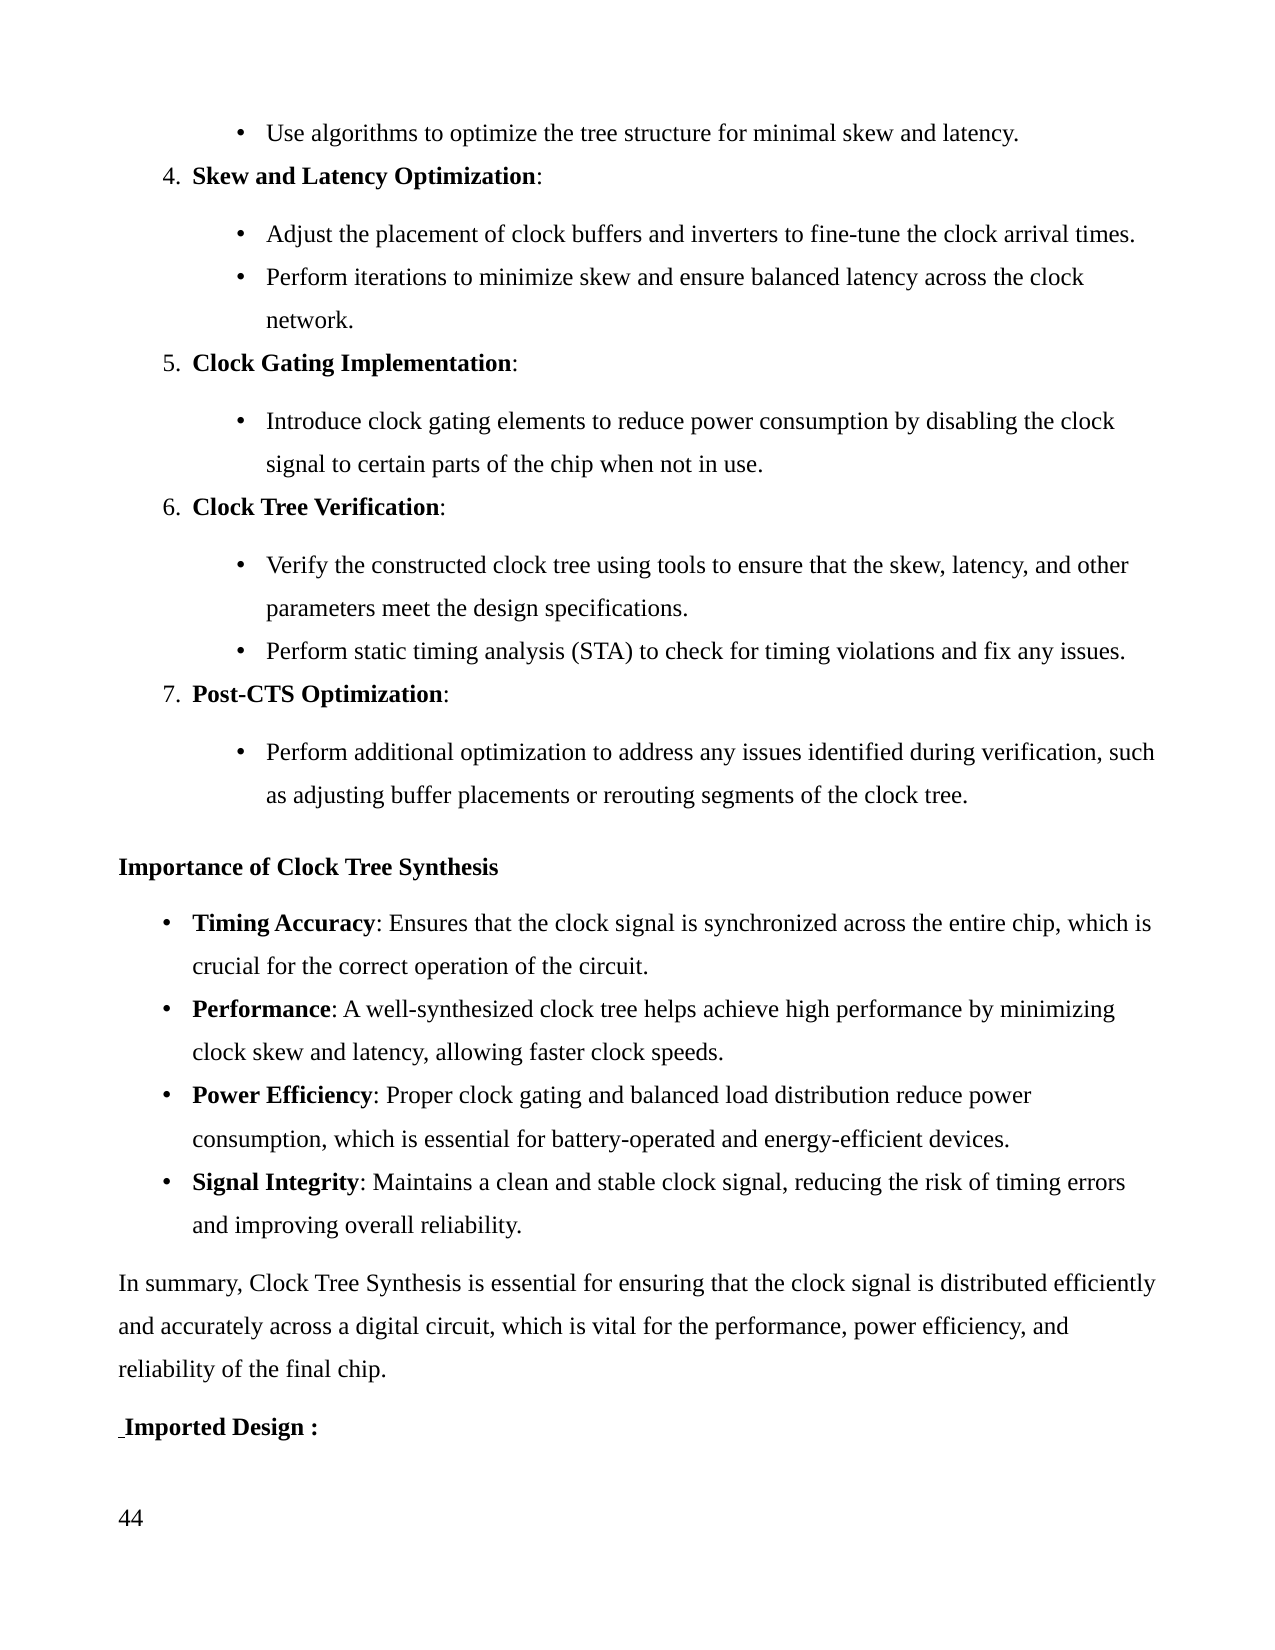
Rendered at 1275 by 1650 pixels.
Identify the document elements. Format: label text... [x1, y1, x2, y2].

subtitle Importance of Clock Tree Synthesis [118, 852, 1157, 881]
list Clock Gating Implementation: [162, 348, 1157, 377]
list Adjust the placement of clock buffers and inverters to fine-tune the clock arrival times. [236, 219, 1157, 248]
list Post-CTS Optimization: [162, 679, 1157, 708]
list Signal Integrity: Maintains a clean and stable clock signal, reducing the risk of timing errors and improving overall reliability. [162, 1167, 1157, 1239]
list Clock Tree Verification: [162, 492, 1157, 521]
text Imported Design : [118, 1412, 1157, 1440]
list Use algorithms to optimize the tree structure for minimal skew and latency. [236, 118, 1157, 147]
list Introduce clock gating elements to reduce power consumption by disabling the clock signal to certain parts of the chip when not in use. [236, 406, 1157, 478]
list Perform additional optimization to address any issues identified during verification, such as adjusting buffer placements or rerouting segments of the clock tree. [236, 737, 1157, 809]
text In summary, Clock Tree Synthesis is essential for ensuring that the clock signal is distributed efficiently and accurately across a digital circuit, which is vital for the performance, power efficiency, and reliability of the final chip. [118, 1268, 1157, 1383]
list Power Efficiency: Proper clock gating and balanced load distribution reduce power consumption, which is essential for battery-operated and energy-efficient devices. [162, 1081, 1157, 1152]
list Verify the constructed clock tree using tools to ensure that the skew, latency, and other parameters meet the design specifications. [236, 550, 1157, 622]
list Perform iterations to minimize skew and ensure balanced latency across the clock network. [236, 262, 1157, 334]
list Timing Accuracy: Ensures that the clock signal is synchronized across the entire chip, which is crucial for the correct operation of the circuit. [162, 908, 1157, 980]
list Performance: A well-synthesized clock tree helps achieve high performance by minimizing clock skew and latency, allowing faster clock speeds. [162, 994, 1157, 1066]
list Perform static timing analysis (STA) to check for timing violations and fix any issues. [236, 636, 1157, 665]
list Skew and Latency Optimization: [162, 161, 1157, 190]
